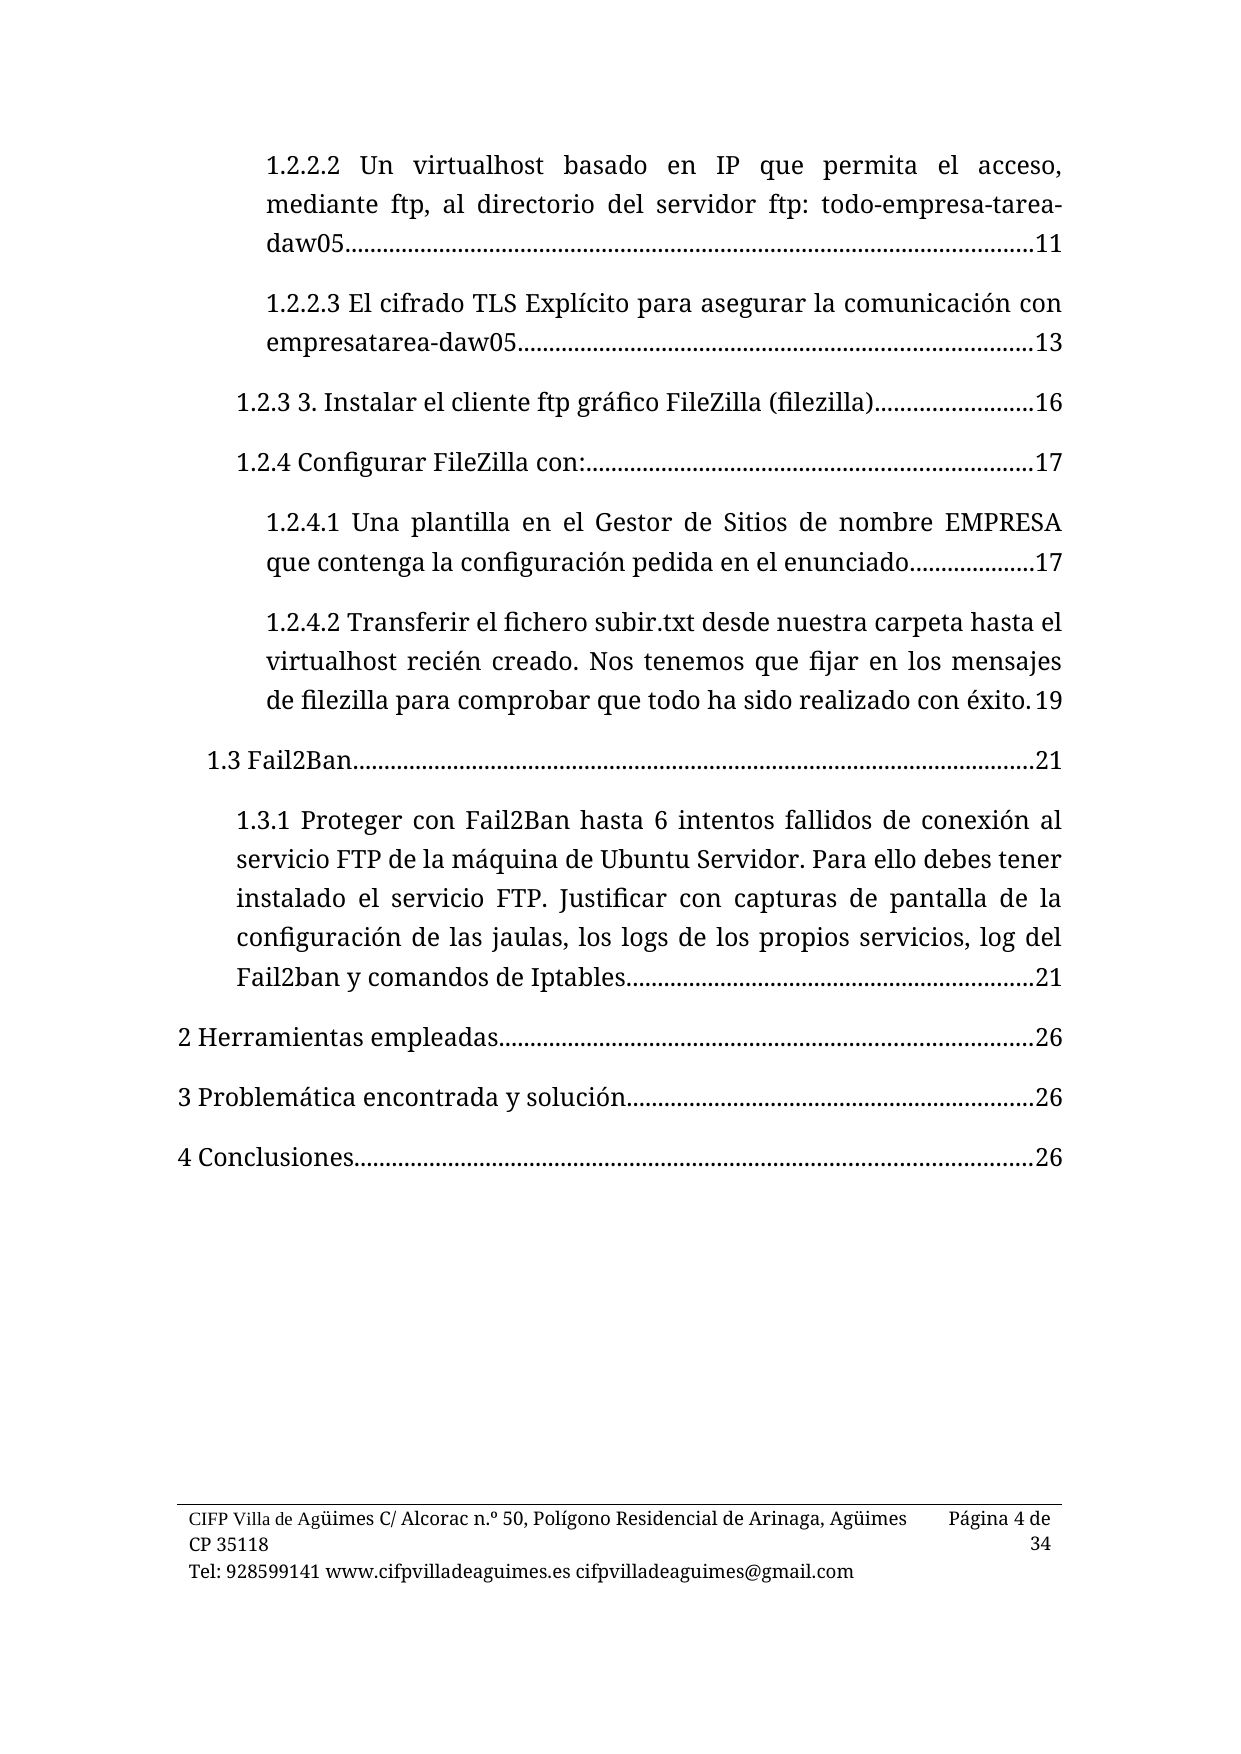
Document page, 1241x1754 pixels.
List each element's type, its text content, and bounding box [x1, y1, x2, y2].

text 1.2.4 Configurar FileZilla con: 17 [236, 445, 1063, 479]
text 2 Herramientas empleadas 26 [177, 1019, 1063, 1053]
text 4 Conclusiones 26 [177, 1139, 1063, 1173]
text 3 Problemática encontrada y solución 26 [177, 1079, 1063, 1113]
text 1.2.3 3. Instalar el cliente ftp gráfico FileZilla (filezilla) 16 [236, 385, 1063, 419]
text 1.2.4.1 Una plantilla en el Gestor de Sitios de nombre EMPRESA que contenga la configuración pedida en el enunciado. 17 [266, 505, 1063, 578]
text 1.2.2.3 El cifrado TLS Explícito para asegurar la comunicación con empresatarea-daw05 13 [266, 286, 1063, 359]
text 1.2.4.2 Transferir el fichero subir.txt desde nuestra carpeta hasta el virtualhost recién creado. Nos tenemos que fijar en los mensajes de filezilla para comprobar que todo ha sido realizado con éxito. 19 [266, 604, 1063, 717]
text 1.2.2.2 Un virtualhost basado en IP que permita el acceso, mediante ftp, al directorio del servidor ftp: todo-empresa-tarea-daw05. 11 [266, 148, 1063, 260]
text 1.3 Fail2Ban 21 [207, 743, 1063, 777]
text 1.3.1 Proteger con Fail2Ban hasta 6 intentos fallidos de conexión al servicio FTP de la máquina de Ubuntu Servidor. Para ello debes tener instalado el servicio FTP. Justificar con capturas de pantalla de la configuración de las jaulas, los logs de los propios servicios, log del Fail2ban y comandos de Iptables. 21 [236, 803, 1063, 993]
